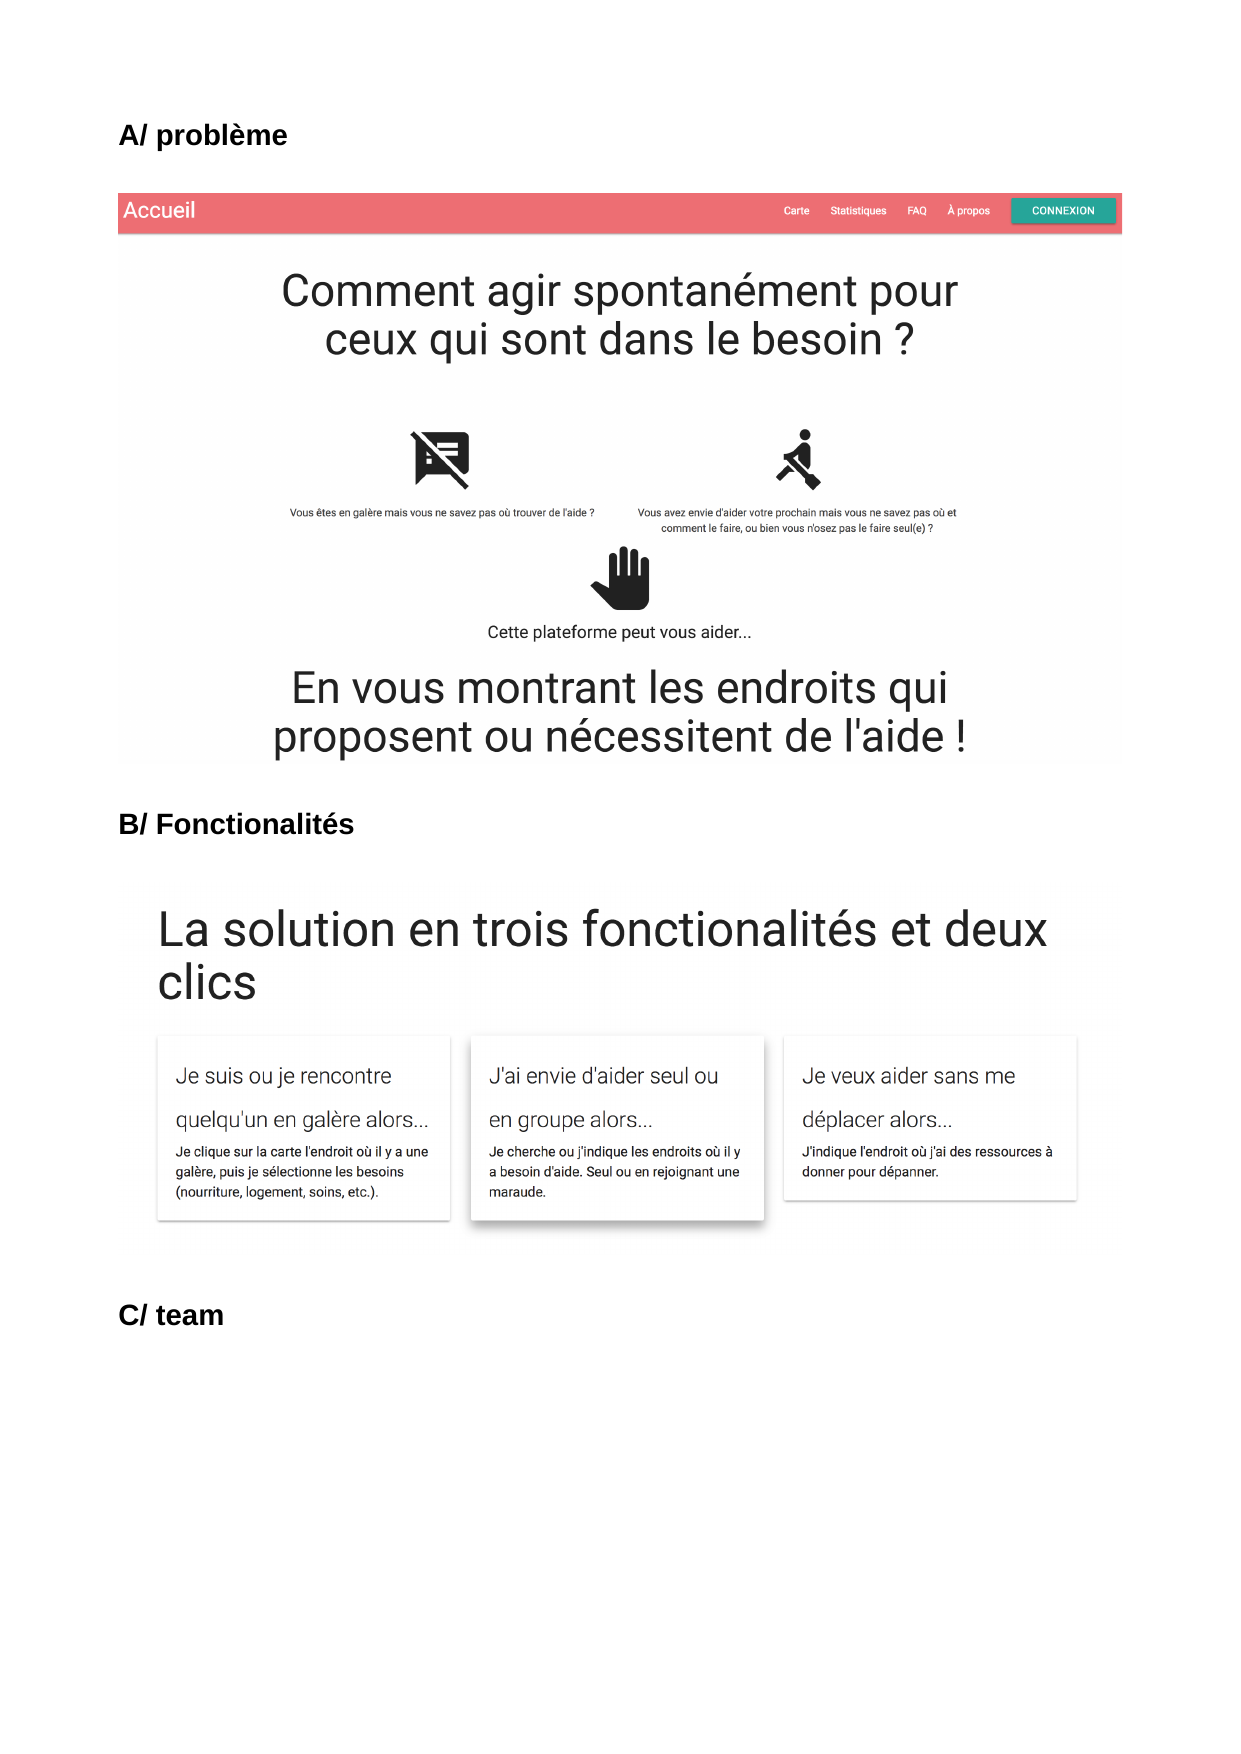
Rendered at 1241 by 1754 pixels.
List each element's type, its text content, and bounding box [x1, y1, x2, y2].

picture [118, 193, 1123, 764]
subtitle A/ problème [118, 118, 1122, 152]
subtitle B/ Fonctionalités [118, 807, 1122, 841]
picture [118, 882, 1123, 1255]
subtitle C/ team [118, 1298, 1122, 1332]
